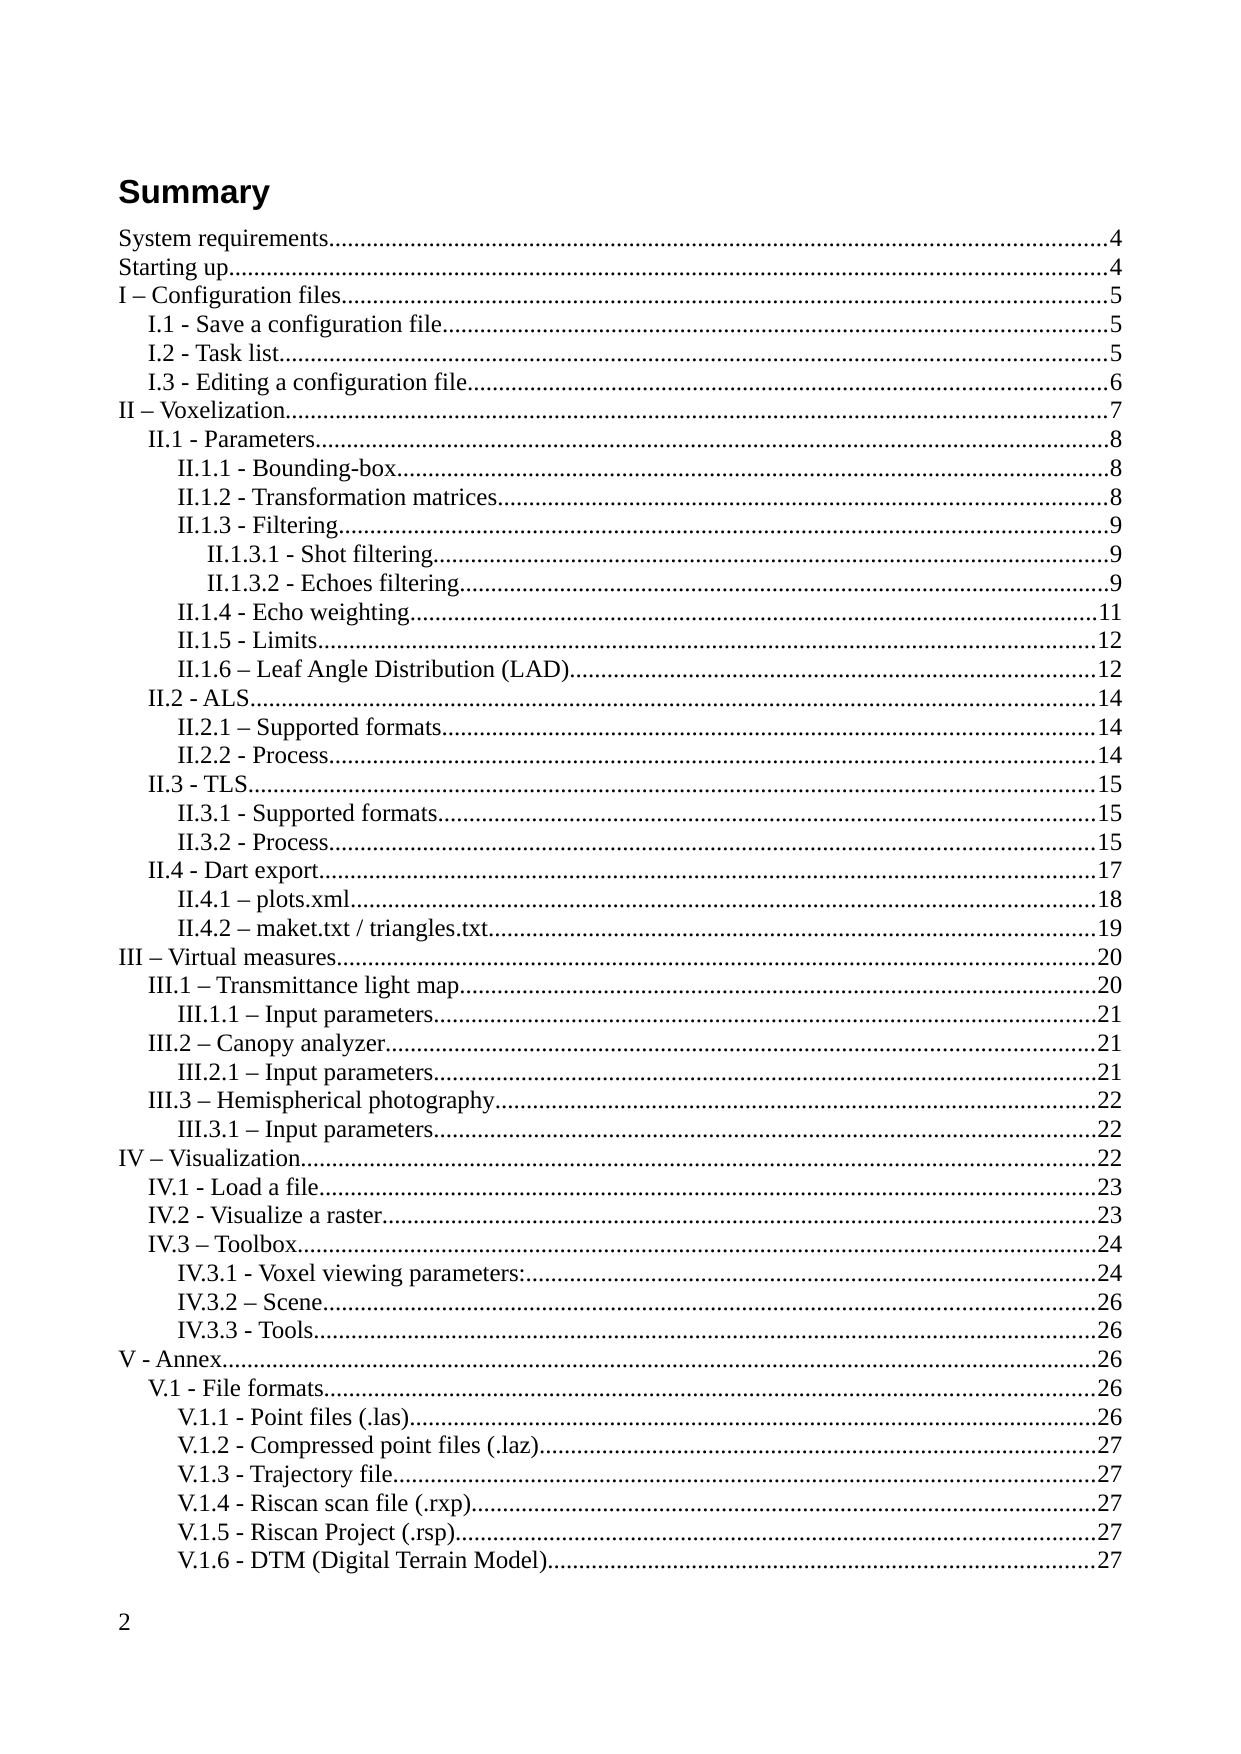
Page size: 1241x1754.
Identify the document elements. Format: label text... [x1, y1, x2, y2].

text II.3 - TLS 15 [148, 769, 1122, 798]
text II.1.5 - Limits 12 [177, 625, 1122, 654]
text V.1.2 - Compressed point files (.laz) 27 [177, 1430, 1122, 1459]
text II.4 - Dart export 17 [148, 855, 1122, 884]
text II.2.1 – Supported formats 14 [177, 712, 1122, 740]
text III.1.1 – Input parameters 21 [177, 999, 1122, 1028]
text V.1.1 - Point files (.las) 26 [177, 1402, 1122, 1430]
text I.1 - Save a configuration file 5 [148, 309, 1122, 338]
text IV.1 - Load a file 23 [148, 1172, 1122, 1200]
text II.2 - ALS 14 [148, 683, 1122, 712]
text IV.3.1 - Voxel viewing parameters: 24 [177, 1258, 1122, 1287]
text IV.3.3 - Tools 26 [177, 1315, 1122, 1344]
text II.1 - Parameters 8 [148, 424, 1122, 453]
text III.1 – Transmittance light map 20 [148, 970, 1122, 999]
subtitle Summary [118, 172, 1122, 210]
text V - Annex 26 [118, 1344, 1122, 1373]
text V.1.4 - Riscan scan file (.rxp) 27 [177, 1488, 1122, 1517]
text I.2 - Task list 5 [148, 338, 1122, 367]
text V.1.3 - Trajectory file 27 [177, 1459, 1122, 1488]
text III.3 – Hemispherical photography 22 [148, 1085, 1122, 1114]
text II.1.2 - Transformation matrices 8 [177, 482, 1122, 510]
text V.1.6 - DTM (Digital Terrain Model) 27 [177, 1545, 1122, 1574]
text Starting up 4 [118, 252, 1122, 280]
text II.1.1 - Bounding-box 8 [177, 453, 1122, 482]
text III – Virtual measures 20 [118, 942, 1122, 970]
text II.1.3 - Filtering 9 [177, 510, 1122, 539]
text II – Voxelization 7 [118, 395, 1122, 424]
text III.3.1 – Input parameters 22 [177, 1114, 1122, 1143]
text IV.3.2 – Scene 26 [177, 1287, 1122, 1315]
text IV.2 - Visualize a raster 23 [148, 1200, 1122, 1229]
text I.3 - Editing a configuration file 6 [148, 367, 1122, 395]
text II.4.2 – maket.txt / triangles.txt 19 [177, 913, 1122, 942]
text V.1 - File formats 26 [148, 1373, 1122, 1402]
text II.3.1 - Supported formats 15 [177, 798, 1122, 827]
text II.4.1 – plots.xml 18 [177, 884, 1122, 913]
text II.2.2 - Process 14 [177, 740, 1122, 769]
text II.1.3.1 - Shot filtering 9 [207, 539, 1122, 568]
text IV.3 – Toolbox 24 [148, 1229, 1122, 1258]
text II.1.4 - Echo weighting 11 [177, 597, 1122, 625]
text III.2.1 – Input parameters 21 [177, 1057, 1122, 1085]
text I – Configuration files 5 [118, 280, 1122, 309]
text II.1.3.2 - Echoes filtering 9 [207, 568, 1122, 597]
text II.3.2 - Process 15 [177, 827, 1122, 855]
text III.2 – Canopy analyzer 21 [148, 1028, 1122, 1057]
text IV – Visualization 22 [118, 1143, 1122, 1172]
text V.1.5 - Riscan Project (.rsp) 27 [177, 1517, 1122, 1545]
text System requirements 4 [118, 223, 1122, 252]
text II.1.6 – Leaf Angle Distribution (LAD) 12 [177, 654, 1122, 683]
